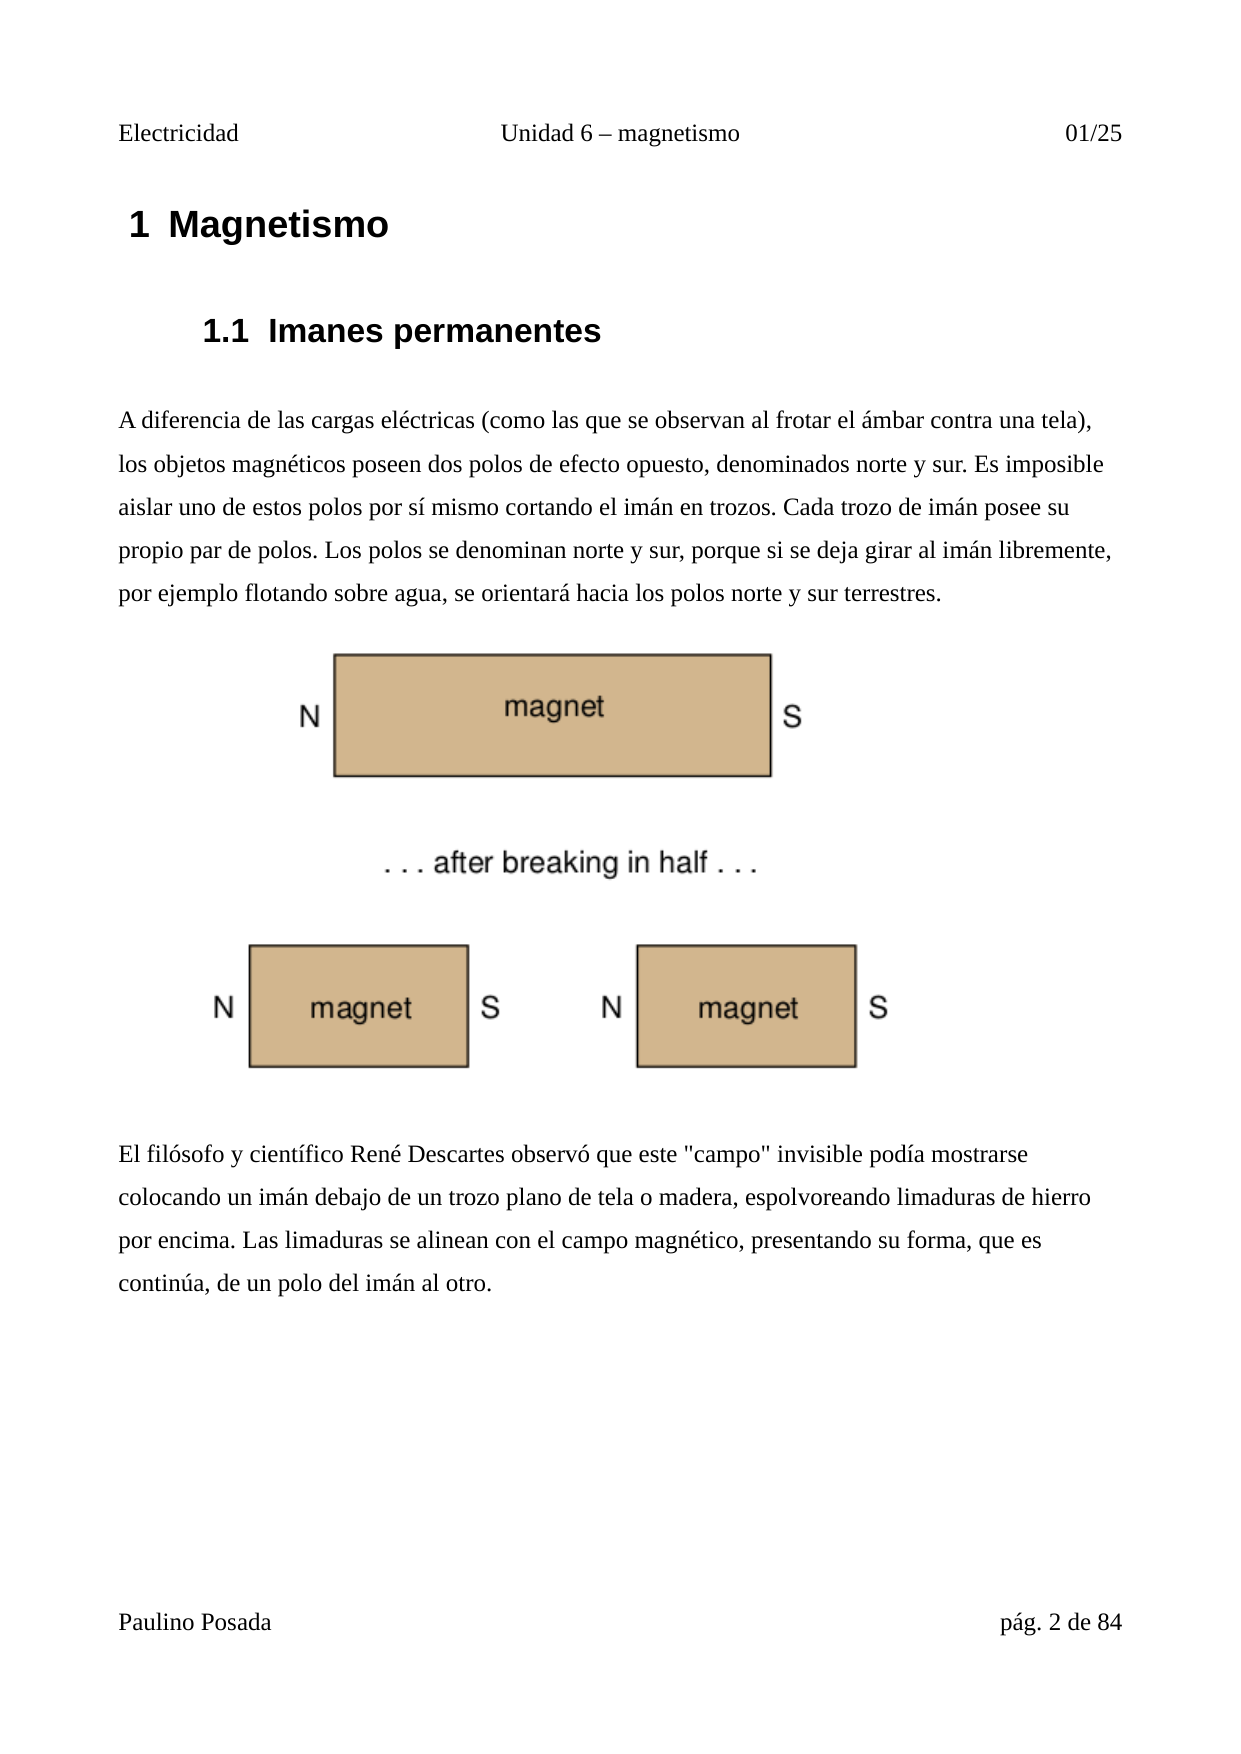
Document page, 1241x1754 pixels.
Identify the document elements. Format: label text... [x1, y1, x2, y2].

picture [177, 635, 903, 1087]
text El filósofo y científico René Descartes observó que este "campo" invisible podía mostrarse [118, 1139, 1122, 1167]
subtitle Magnetismo [118, 201, 1122, 245]
subtitle Imanes permanentes [193, 311, 1122, 350]
text A diferencia de las cargas eléctricas (como las que se observan al frotar el ámbar contra una tela), los objetos magnéticos poseen dos polos de efecto opuesto, denominados norte y sur. Es imposible aislar uno de estos polos por sí mismo cortando el imán en trozos. Cada trozo de imán posee su propio par de polos. Los polos se denominan norte y sur, porque si se deja girar al imán libremente, por ejemplo flotando sobre agua, se orientará hacia los polos norte y sur terrestres. [118, 406, 1122, 607]
text colocando un imán debajo de un trozo plano de tela o madera, espolvoreando limaduras de hierro por encima. Las limaduras se alinean con el campo magnético, presentando su forma, que es continúa, de un polo del imán al otro. [118, 1182, 1122, 1297]
